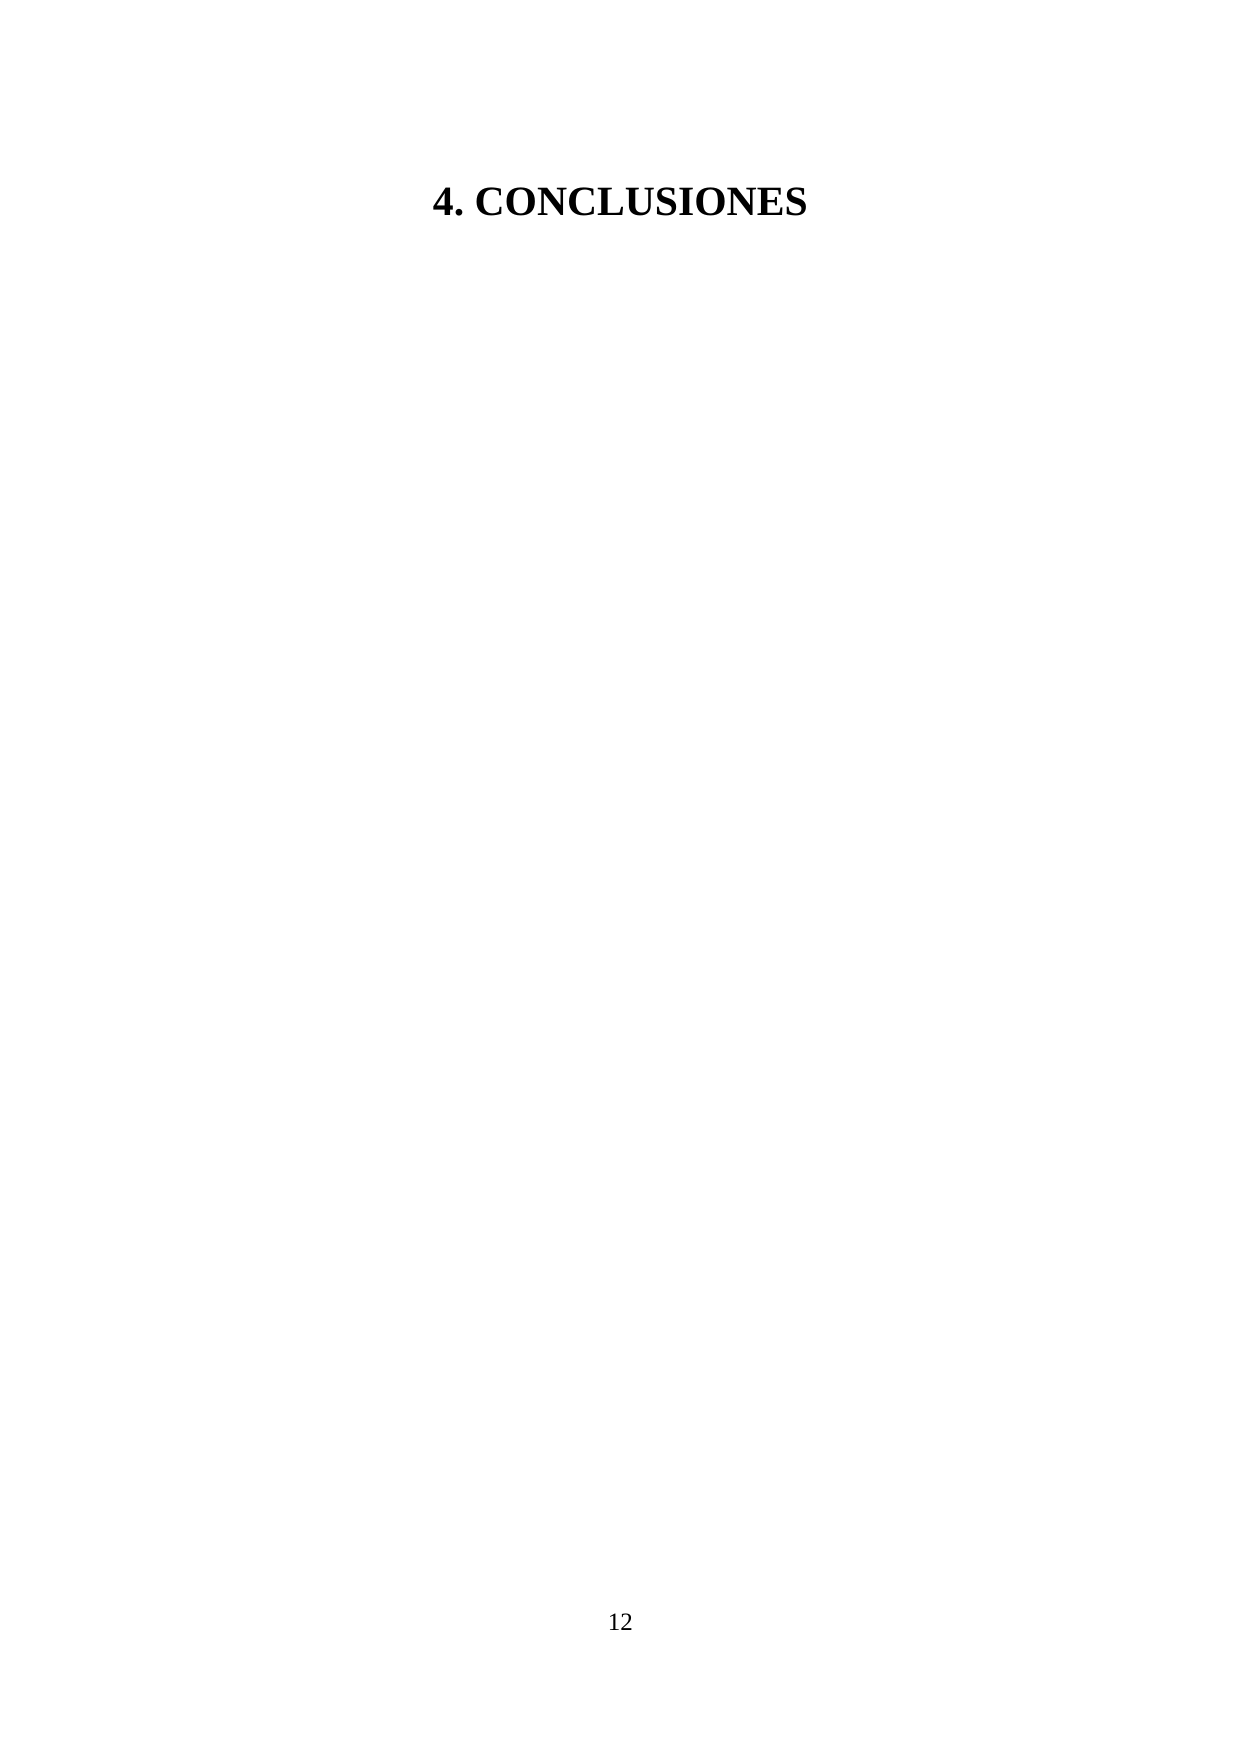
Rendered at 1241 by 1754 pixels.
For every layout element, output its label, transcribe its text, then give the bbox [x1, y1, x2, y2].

text 4. CONCLUSIONES [118, 176, 1122, 224]
